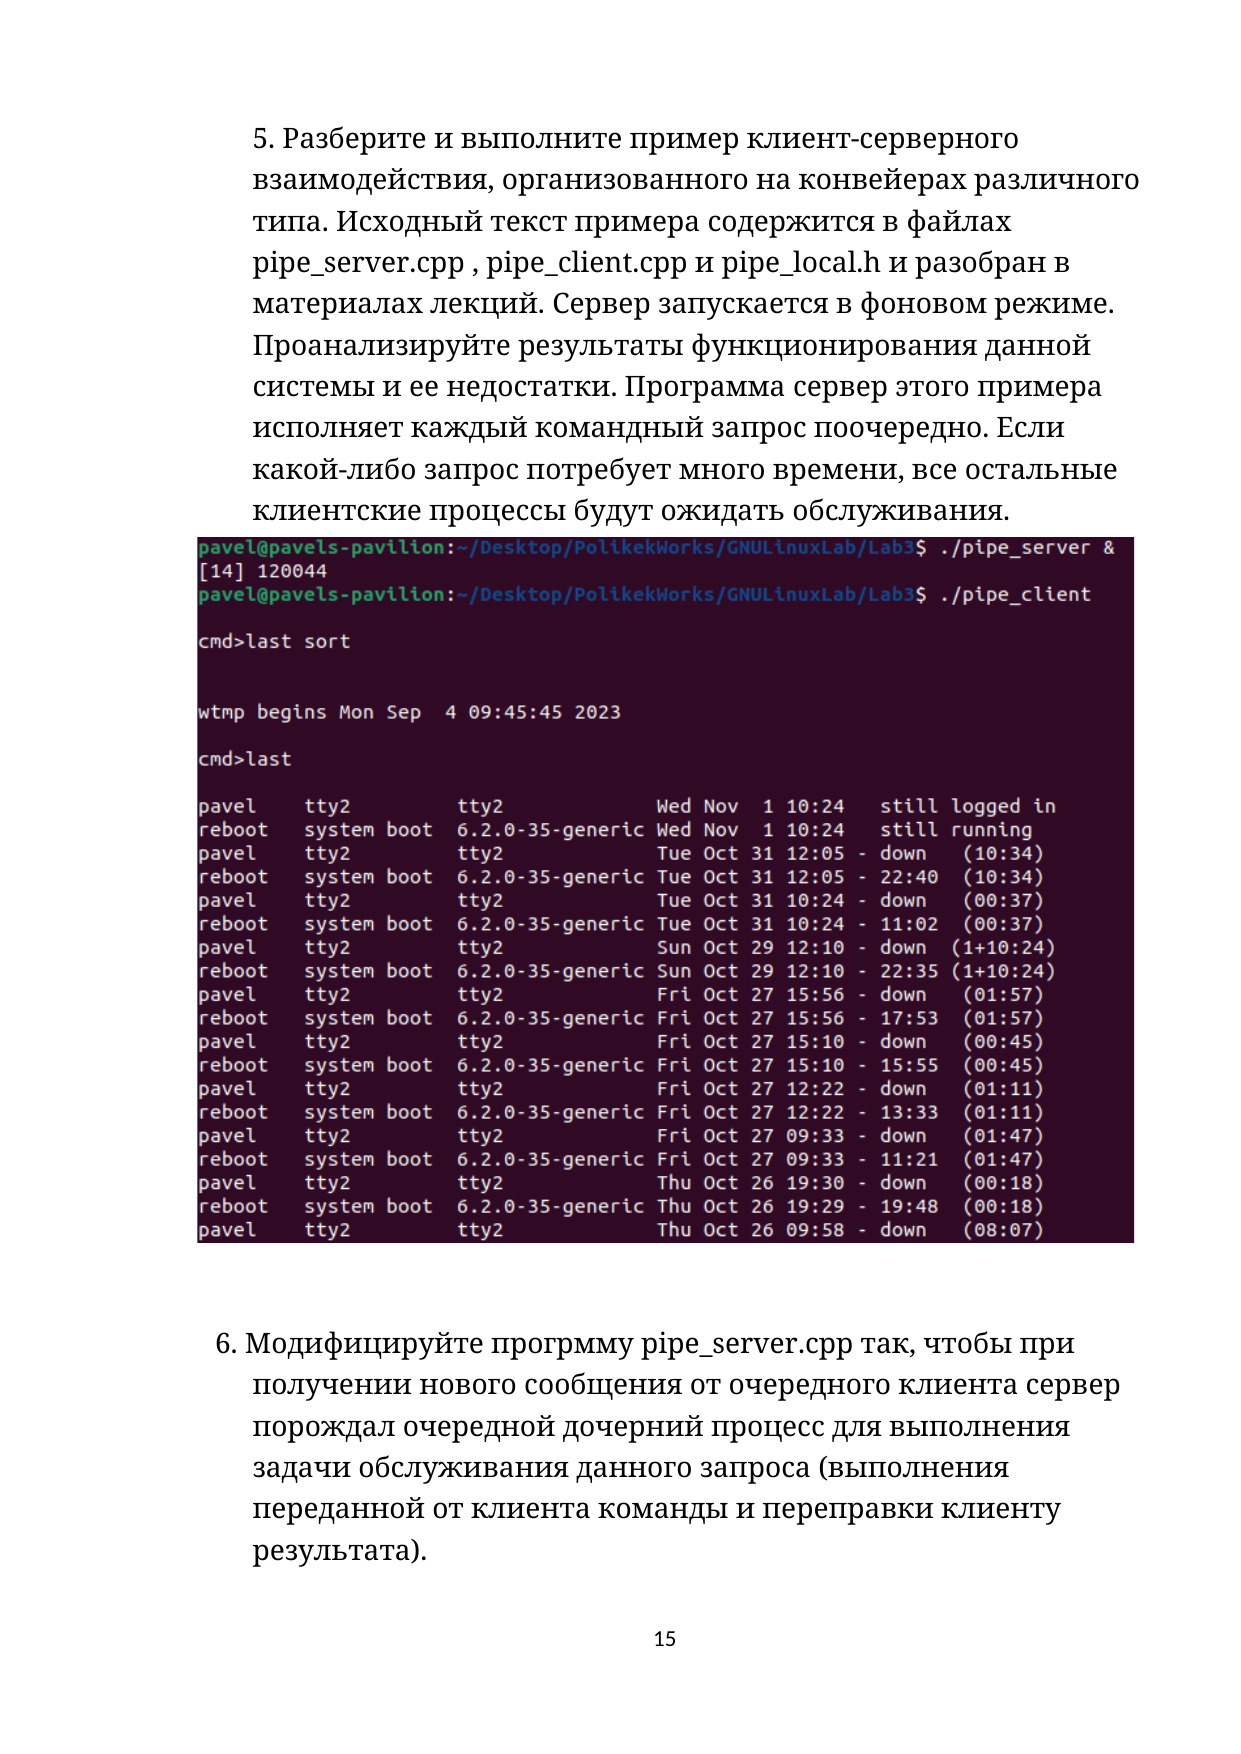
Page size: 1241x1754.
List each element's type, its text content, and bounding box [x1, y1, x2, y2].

text 6. Модифицируйте прогрмму pipe_server.cpp так, чтобы при получении нового сообщения от очередного клиента сервер порождал очередной дочерний процесс для выполнения задачи обслуживания данного запроса (выполнения переданной от клиента команды и переправки клиенту результата). [215, 1323, 1152, 1568]
picture [197, 537, 1135, 1243]
list 5. Разберите и выполните пример клиент-серверного взаимодействия, организованного на конвейерах различного типа. Исходный текст примера содержится в файлах pipe_server.cpp , pipe_client.cpp и pipe_local.h и разобран в материалах лекций. Сервер запускается в фоновом режиме. Проанализируйте результаты функционирования данной системы и ее недостатки. Программа сервер этого примера исполняет каждый командный запрос поочередно. Если какой-либо запрос потребует много времени, все остальные клиентские процессы будут ожидать обслуживания. [215, 118, 1152, 529]
